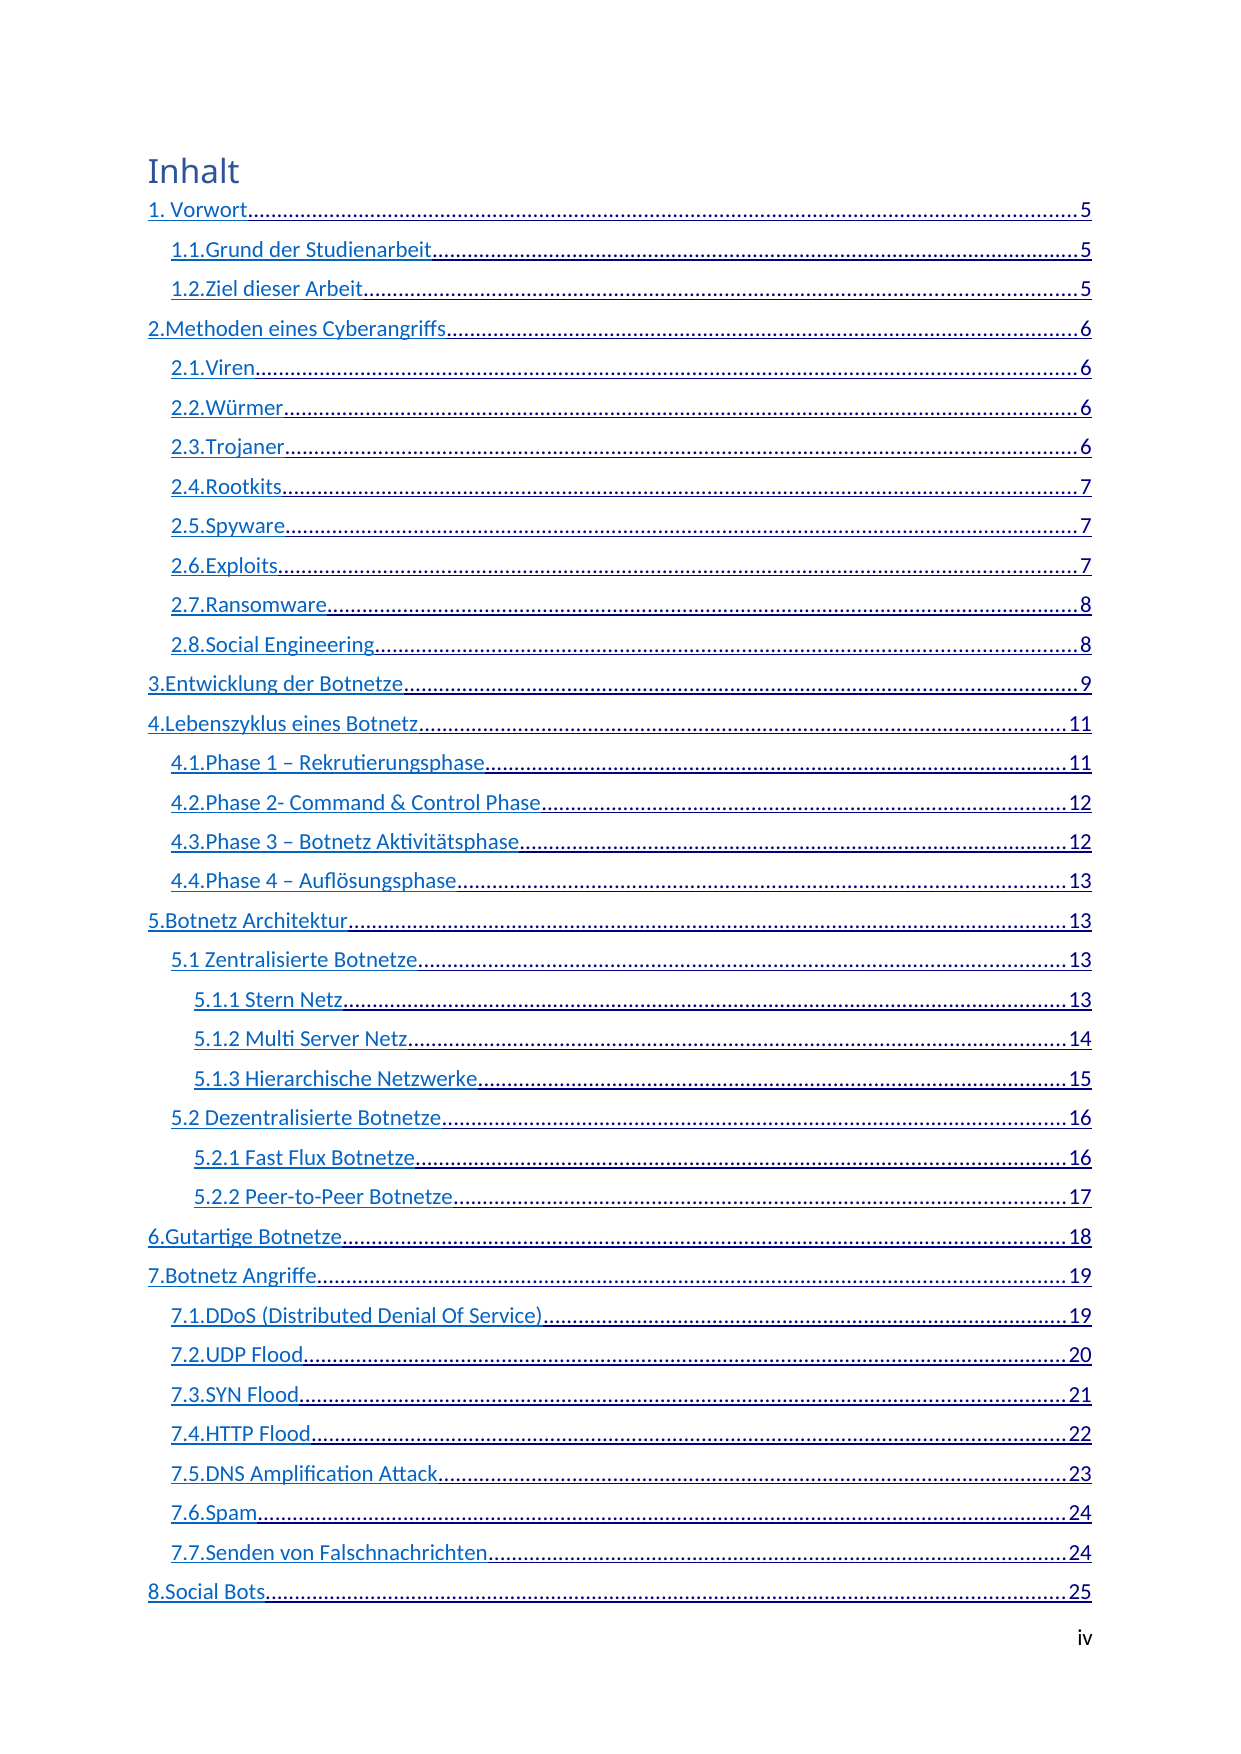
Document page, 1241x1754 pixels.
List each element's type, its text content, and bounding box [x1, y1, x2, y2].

text 4.2.Phase 2- Command & Control Phase 12 [171, 788, 1093, 816]
text 4.3.Phase 3 – Botnetz Aktivitätsphase 12 [171, 827, 1093, 855]
text 7.7.Senden von Falschnachrichten 24 [171, 1538, 1093, 1566]
text 2.Methoden eines Cyberangriffs 6 [148, 314, 1093, 342]
text 7.2.UDP Flood 20 [171, 1340, 1093, 1368]
text 2.5.Spyware 7 [171, 511, 1093, 539]
text 7.3.SYN Flood 21 [171, 1380, 1093, 1408]
text 7.6.Spam 24 [171, 1498, 1093, 1526]
text 4.4.Phase 4 – Auflösungsphase 13 [171, 867, 1093, 895]
text 7.5.DNS Amplification Attack 23 [171, 1459, 1093, 1487]
text 2.2.Würmer 6 [171, 393, 1093, 421]
text 2.7.Ransomware 8 [171, 590, 1093, 618]
text 5.1.3 Hierarchische Netzwerke 15 [193, 1064, 1093, 1092]
text 2.4.Rootkits 7 [171, 472, 1093, 500]
text 1.1.Grund der Studienarbeit 5 [171, 235, 1093, 263]
text 8.Social Bots 25 [148, 1577, 1093, 1605]
text 2.3.Trojaner 6 [171, 432, 1093, 460]
text 5.2.1 Fast Flux Botnetze 16 [193, 1143, 1093, 1171]
text 5.2 Dezentralisierte Botnetze 16 [171, 1103, 1093, 1132]
text 7.Botnetz Angriffe 19 [148, 1261, 1093, 1289]
text 7.1.DDoS (Distributed Denial Of Service) 19 [171, 1301, 1093, 1329]
text 4.1.Phase 1 – Rekrutierungsphase 11 [171, 748, 1093, 776]
text 5.1.2 Multi Server Netz 14 [193, 1024, 1093, 1053]
text 7.4.HTTP Flood 22 [171, 1419, 1093, 1447]
text Inhalt [148, 148, 1093, 194]
text 5.Botnetz Architektur 13 [148, 906, 1093, 934]
text 3.Entwicklung der Botnetze 9 [148, 669, 1093, 697]
text 1. Vorwort 5 [148, 196, 1093, 223]
text 6.Gutartige Botnetze 18 [148, 1222, 1093, 1250]
text 5.2.2 Peer-to-Peer Botnetze 17 [193, 1182, 1093, 1211]
text 5.1 Zentralisierte Botnetze 13 [171, 946, 1093, 974]
text 1.2.Ziel dieser Arbeit 5 [171, 274, 1093, 302]
text 2.6.Exploits 7 [171, 551, 1093, 579]
text 5.1.1 Stern Netz 13 [193, 985, 1093, 1013]
text 2.8.Social Engineering 8 [171, 630, 1093, 658]
text 4.Lebenszyklus eines Botnetz 11 [148, 709, 1093, 737]
text 2.1.Viren 6 [171, 353, 1093, 381]
